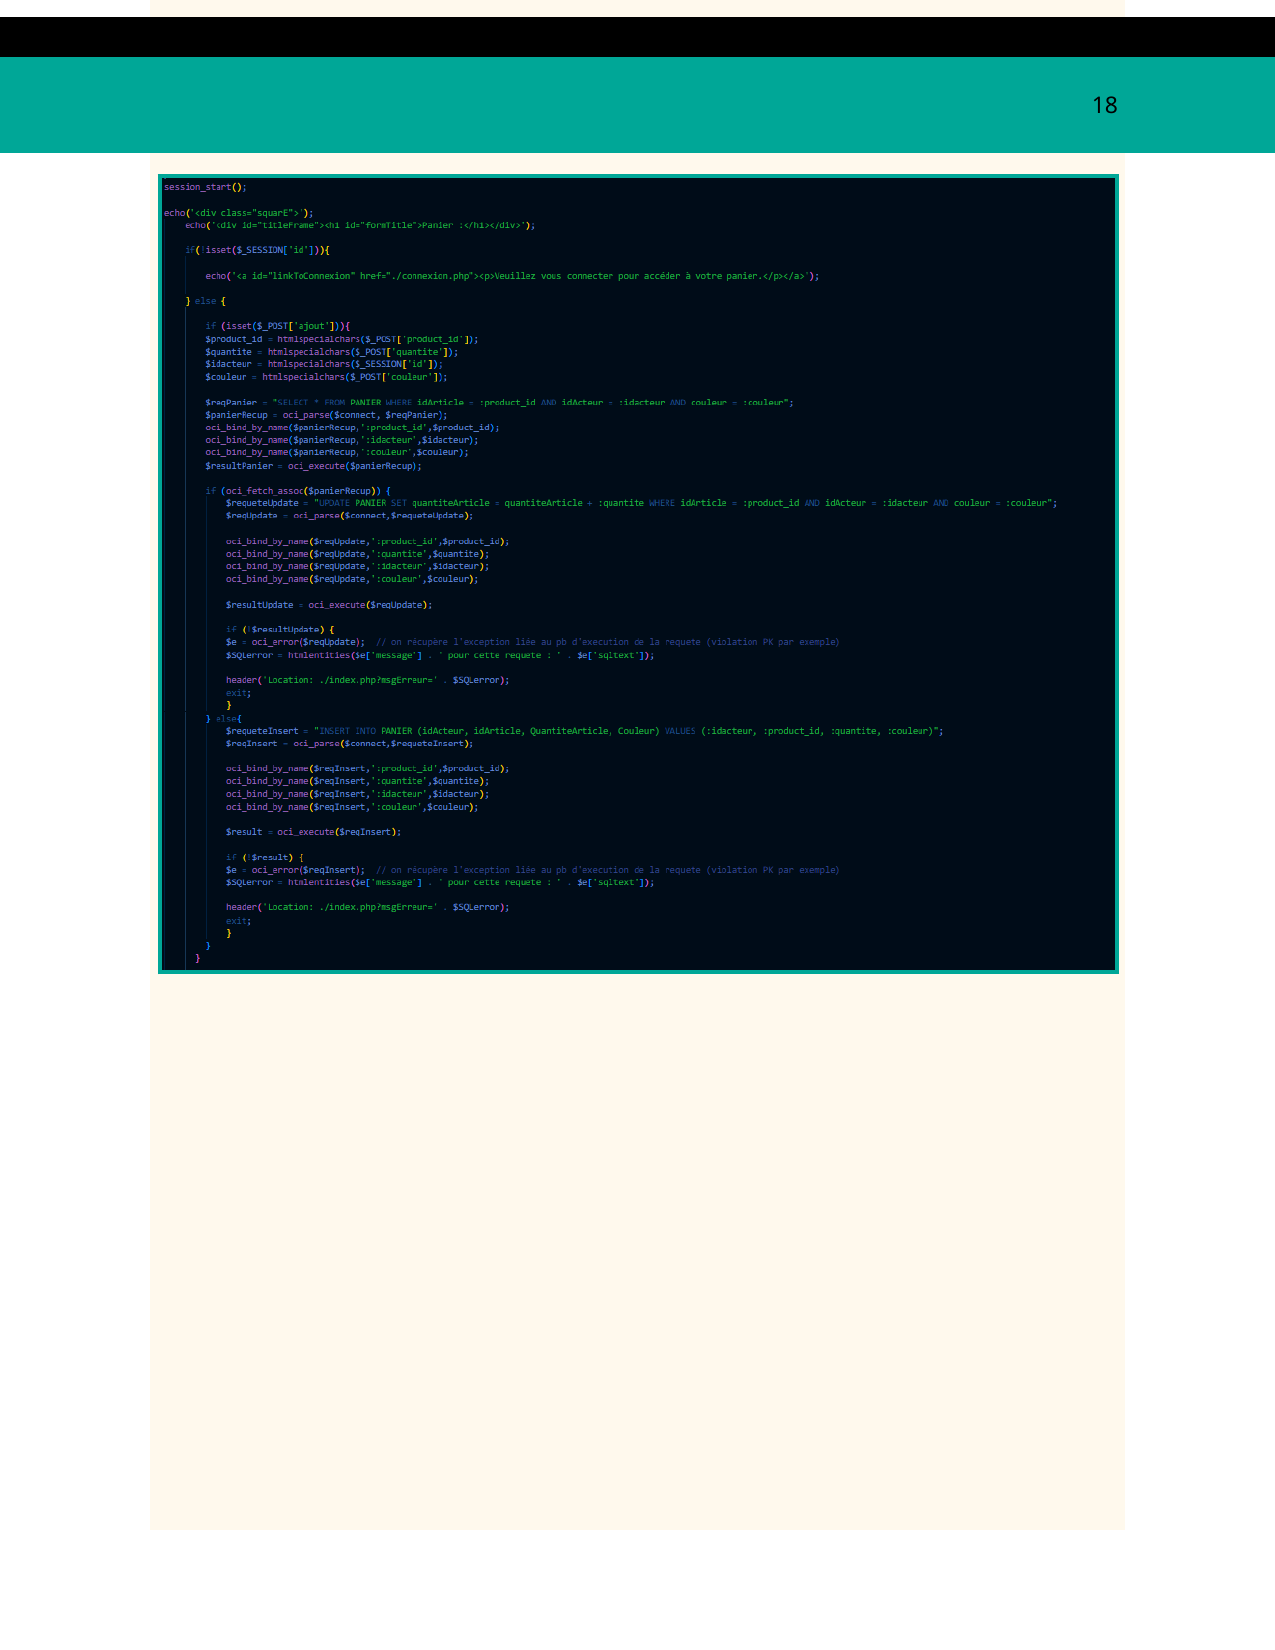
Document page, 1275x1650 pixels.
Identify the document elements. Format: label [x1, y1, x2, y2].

picture [162, 178, 1115, 970]
